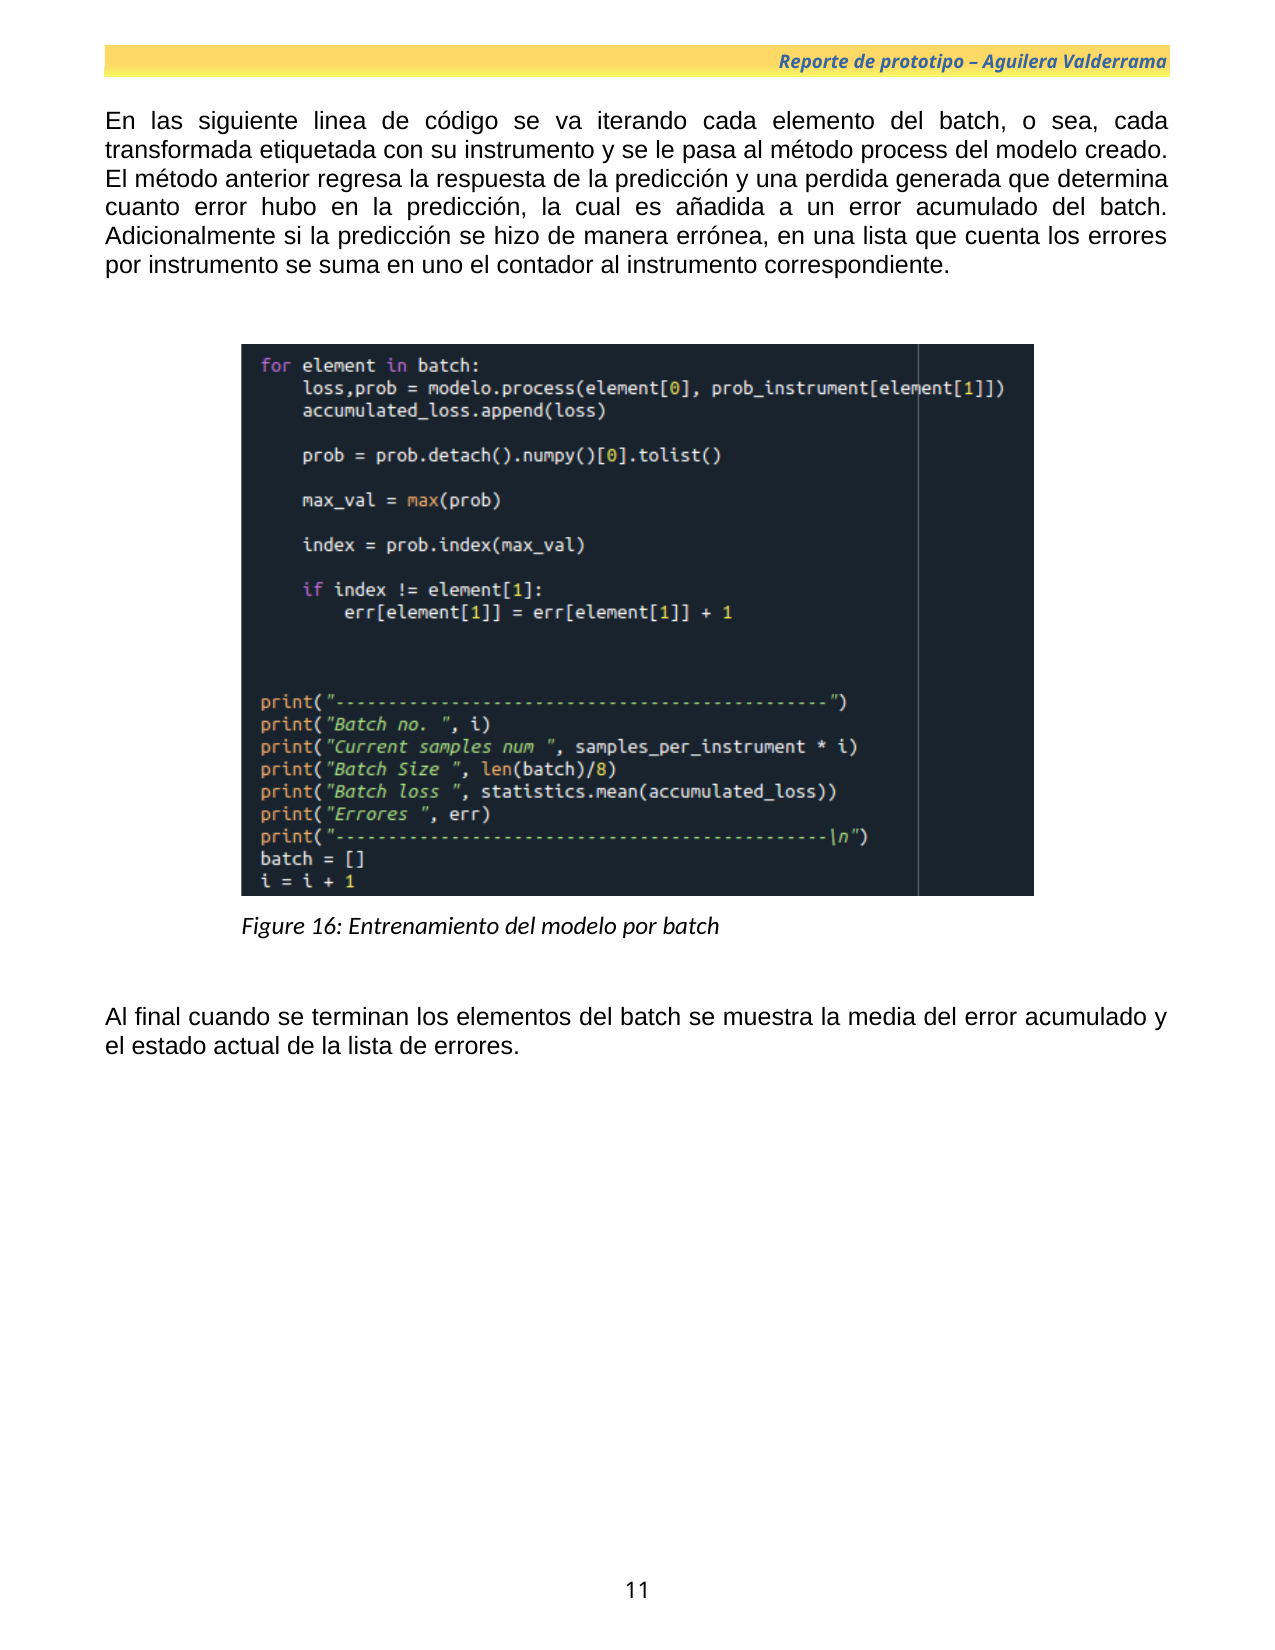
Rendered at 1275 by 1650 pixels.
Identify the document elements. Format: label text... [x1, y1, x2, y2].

text Figure 16: Entrenamiento del modelo por batch [241, 896, 1034, 941]
picture [241, 344, 1034, 896]
text En las siguiente linea de código se va iterando cada elemento del batch, o sea, cada transformada etiquetada con su instrumento y se le pasa al método process del modelo creado. El método anterior regresa la respuesta de la predicción y una perdida generada que determina cuanto error hubo en la predicción, la cual es añadida a un error acumulado del batch. Adicionalmente si la predicción se hizo de manera errónea, en una lista que cuenta los errores por instrumento se suma en uno el contador al instrumento correspondiente. [105, 106, 1170, 278]
text Al final cuando se terminan los elementos del batch se muestra la media del error acumulado y el estado actual de la lista de errores. [105, 1002, 1170, 1060]
